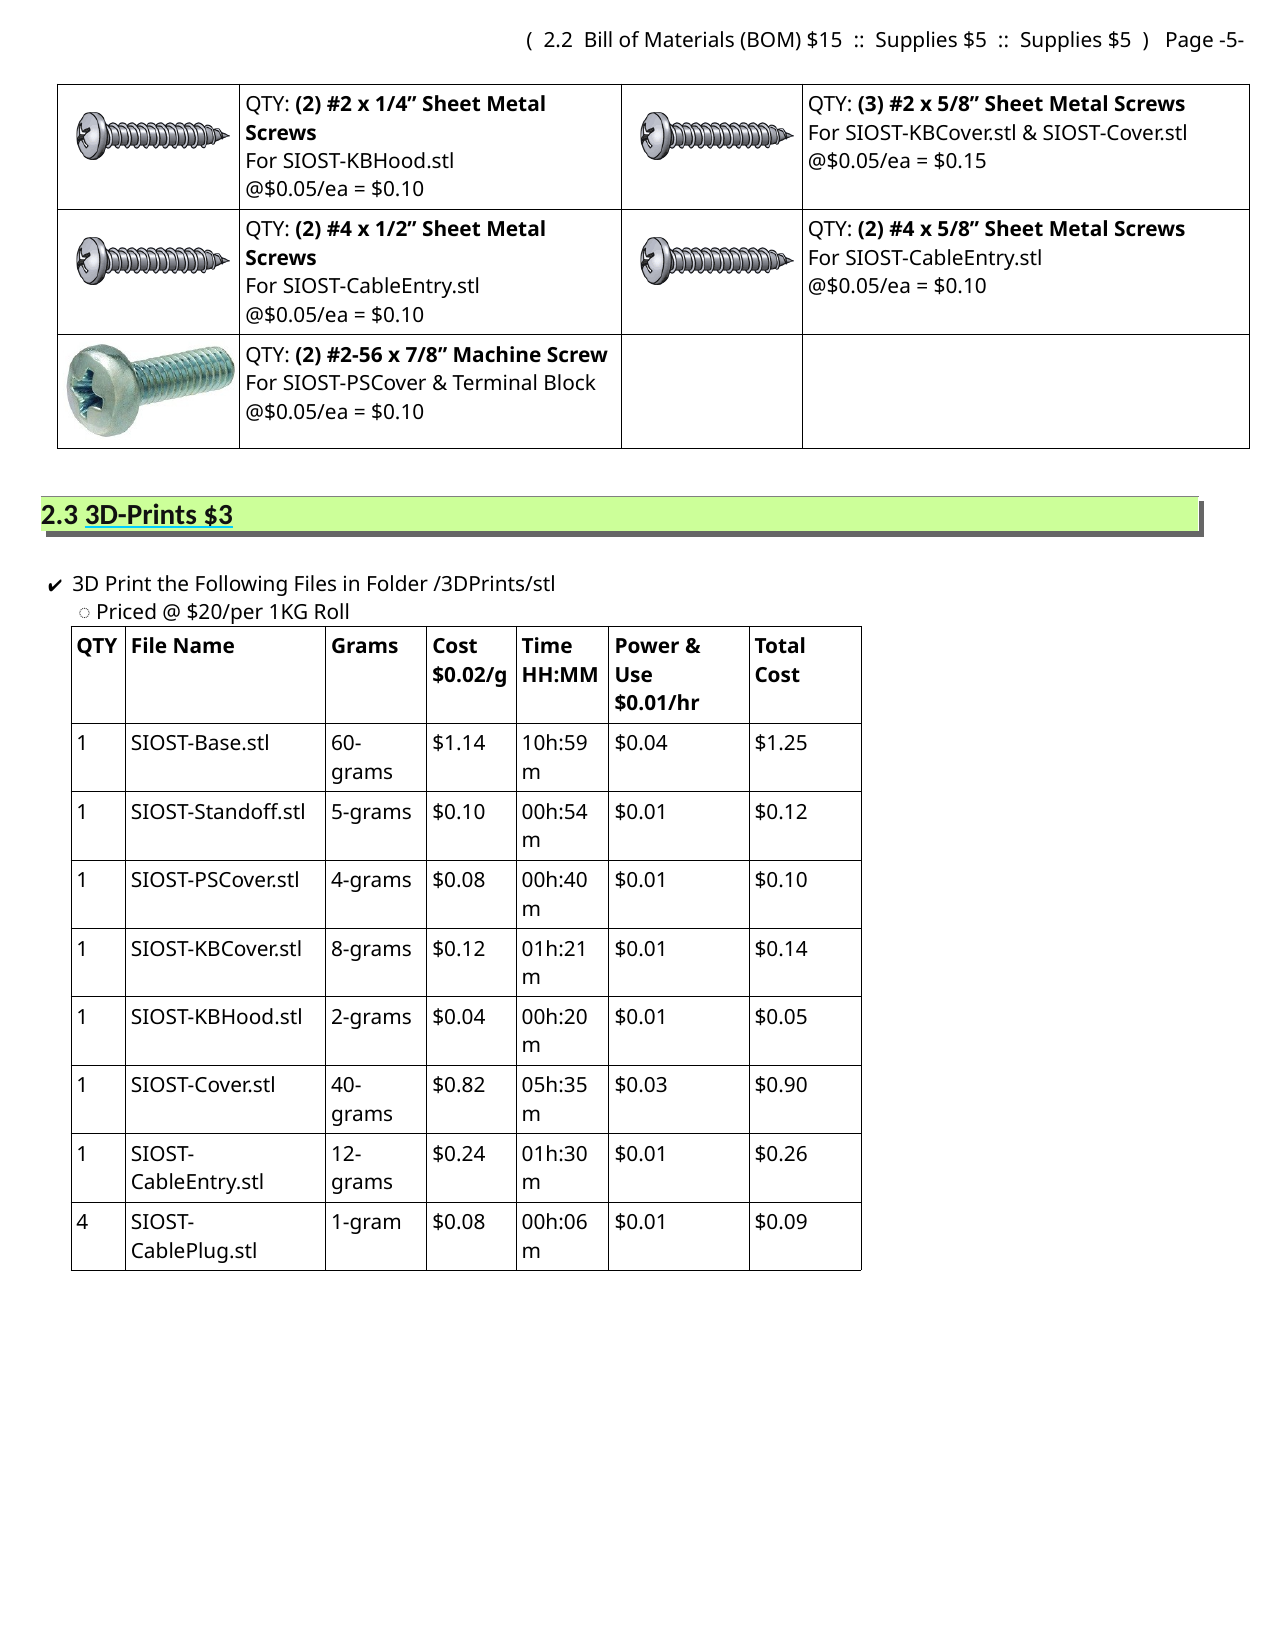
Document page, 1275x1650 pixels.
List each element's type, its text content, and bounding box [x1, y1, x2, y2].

table_cell 00h:20m [517, 997, 608, 1065]
table_cell QTY: (2) #4 x 5/8” Sheet Metal Screws For SIOST-CableEntry.stl @$0.05/ea = $0.10 [803, 210, 1249, 334]
table_cell $0.01 [609, 1203, 749, 1270]
table_cell $0.04 [609, 724, 749, 791]
table_header QTY [72, 627, 125, 723]
table_cell $0.12 [750, 792, 861, 859]
table_cell $0.01 [609, 792, 749, 859]
table_header File Name [126, 627, 325, 723]
table_cell 4-grams [326, 861, 426, 928]
picture [62, 89, 234, 177]
table_cell 1 [72, 792, 125, 859]
table_cell $0.26 [750, 1134, 861, 1202]
table_header Cost $0.02/g [427, 627, 516, 723]
table_cell 01h:30m [517, 1134, 608, 1202]
table_cell 00h:06m [517, 1203, 608, 1270]
table_cell $0.03 [609, 1066, 749, 1133]
table_cell $0.01 [609, 1134, 749, 1202]
table_cell $0.01 [609, 861, 749, 928]
picture [62, 340, 237, 442]
table_cell [58, 210, 239, 334]
table_cell $0.82 [427, 1066, 516, 1133]
table_cell 05h:35m [517, 1066, 608, 1133]
table_cell $0.09 [750, 1203, 861, 1270]
table_header Time HH:MM [517, 627, 608, 723]
table_cell $0.24 [427, 1134, 516, 1202]
table_cell SIOST-Cover.stl [126, 1066, 325, 1133]
table_cell $0.10 [427, 792, 516, 859]
table_cell $0.01 [609, 997, 749, 1065]
table_cell 40-grams [326, 1066, 426, 1133]
table_cell $0.90 [750, 1066, 861, 1133]
table_cell $0.10 [750, 861, 861, 928]
table_cell $0.12 [427, 929, 516, 996]
table_cell 1-gram [326, 1203, 426, 1270]
table_cell [58, 335, 239, 448]
table_cell QTY: (2) #2-56 x 7/8” Machine Screw For SIOST-PSCover & Terminal Block @$0.05/ea = $0.10 [240, 335, 621, 448]
subtitle 3D-Prints $3 [41, 497, 1198, 531]
table_cell SIOST-CablePlug.stl [126, 1203, 325, 1270]
table_cell $1.14 [427, 724, 516, 791]
table_cell $0.08 [427, 861, 516, 928]
table_cell 1 [72, 1134, 125, 1202]
table_cell $0.05 [750, 997, 861, 1065]
table_cell QTY: (3) #2 x 5/8” Sheet Metal Screws For SIOST-KBCover.stl & SIOST-Cover.stl @$0.05/ea = $0.15 [803, 85, 1249, 209]
table_cell SIOST-KBCover.stl [126, 929, 325, 996]
picture [626, 89, 798, 177]
table_cell SIOST-CableEntry.stl [126, 1134, 325, 1202]
table_cell 00h:54m [517, 792, 608, 859]
table_header Total Cost [750, 627, 861, 723]
table_cell 1 [72, 724, 125, 791]
picture [62, 214, 234, 302]
list Priced @ $20/per 1KG Roll [78, 597, 1249, 626]
table_header Grams [326, 627, 426, 723]
table_cell 1 [72, 861, 125, 928]
table_cell SIOST-KBHood.stl [126, 997, 325, 1065]
table_cell $0.14 [750, 929, 861, 996]
table_cell [622, 85, 802, 209]
table_cell SIOST-Base.stl [126, 724, 325, 791]
table_cell $0.08 [427, 1203, 516, 1270]
table_cell [803, 335, 1249, 448]
table_cell 4 [72, 1203, 125, 1270]
table_cell [622, 335, 802, 448]
table_cell 10h:59m [517, 724, 608, 791]
table_header Power & Use $0.01/hr [609, 627, 749, 723]
list 3D Print the Following Files in Folder /3DPrints/stl [48, 569, 1249, 597]
table_cell 2-grams [326, 997, 426, 1065]
table_cell 1 [72, 929, 125, 996]
table_cell 8-grams [326, 929, 426, 996]
picture [626, 214, 798, 302]
table_cell 60-grams [326, 724, 426, 791]
table_cell $0.01 [609, 929, 749, 996]
table_cell 01h:21m [517, 929, 608, 996]
table_cell QTY: (2) #4 x 1/2” Sheet Metal Screws For SIOST-CableEntry.stl @$0.05/ea = $0.10 [240, 210, 621, 334]
table_cell SIOST-PSCover.stl [126, 861, 325, 928]
table_cell $0.04 [427, 997, 516, 1065]
table_cell 5-grams [326, 792, 426, 859]
table_cell SIOST-Standoff.stl [126, 792, 325, 859]
table_cell 00h:40m [517, 861, 608, 928]
table_cell [58, 85, 239, 209]
table_cell 1 [72, 997, 125, 1065]
table_cell 12-grams [326, 1134, 426, 1202]
table_cell QTY: (2) #2 x 1/4” Sheet Metal Screws For SIOST-KBHood.stl @$0.05/ea = $0.10 [240, 85, 621, 209]
table_cell 1 [72, 1066, 125, 1133]
table_cell [622, 210, 802, 334]
table_cell $1.25 [750, 724, 861, 791]
